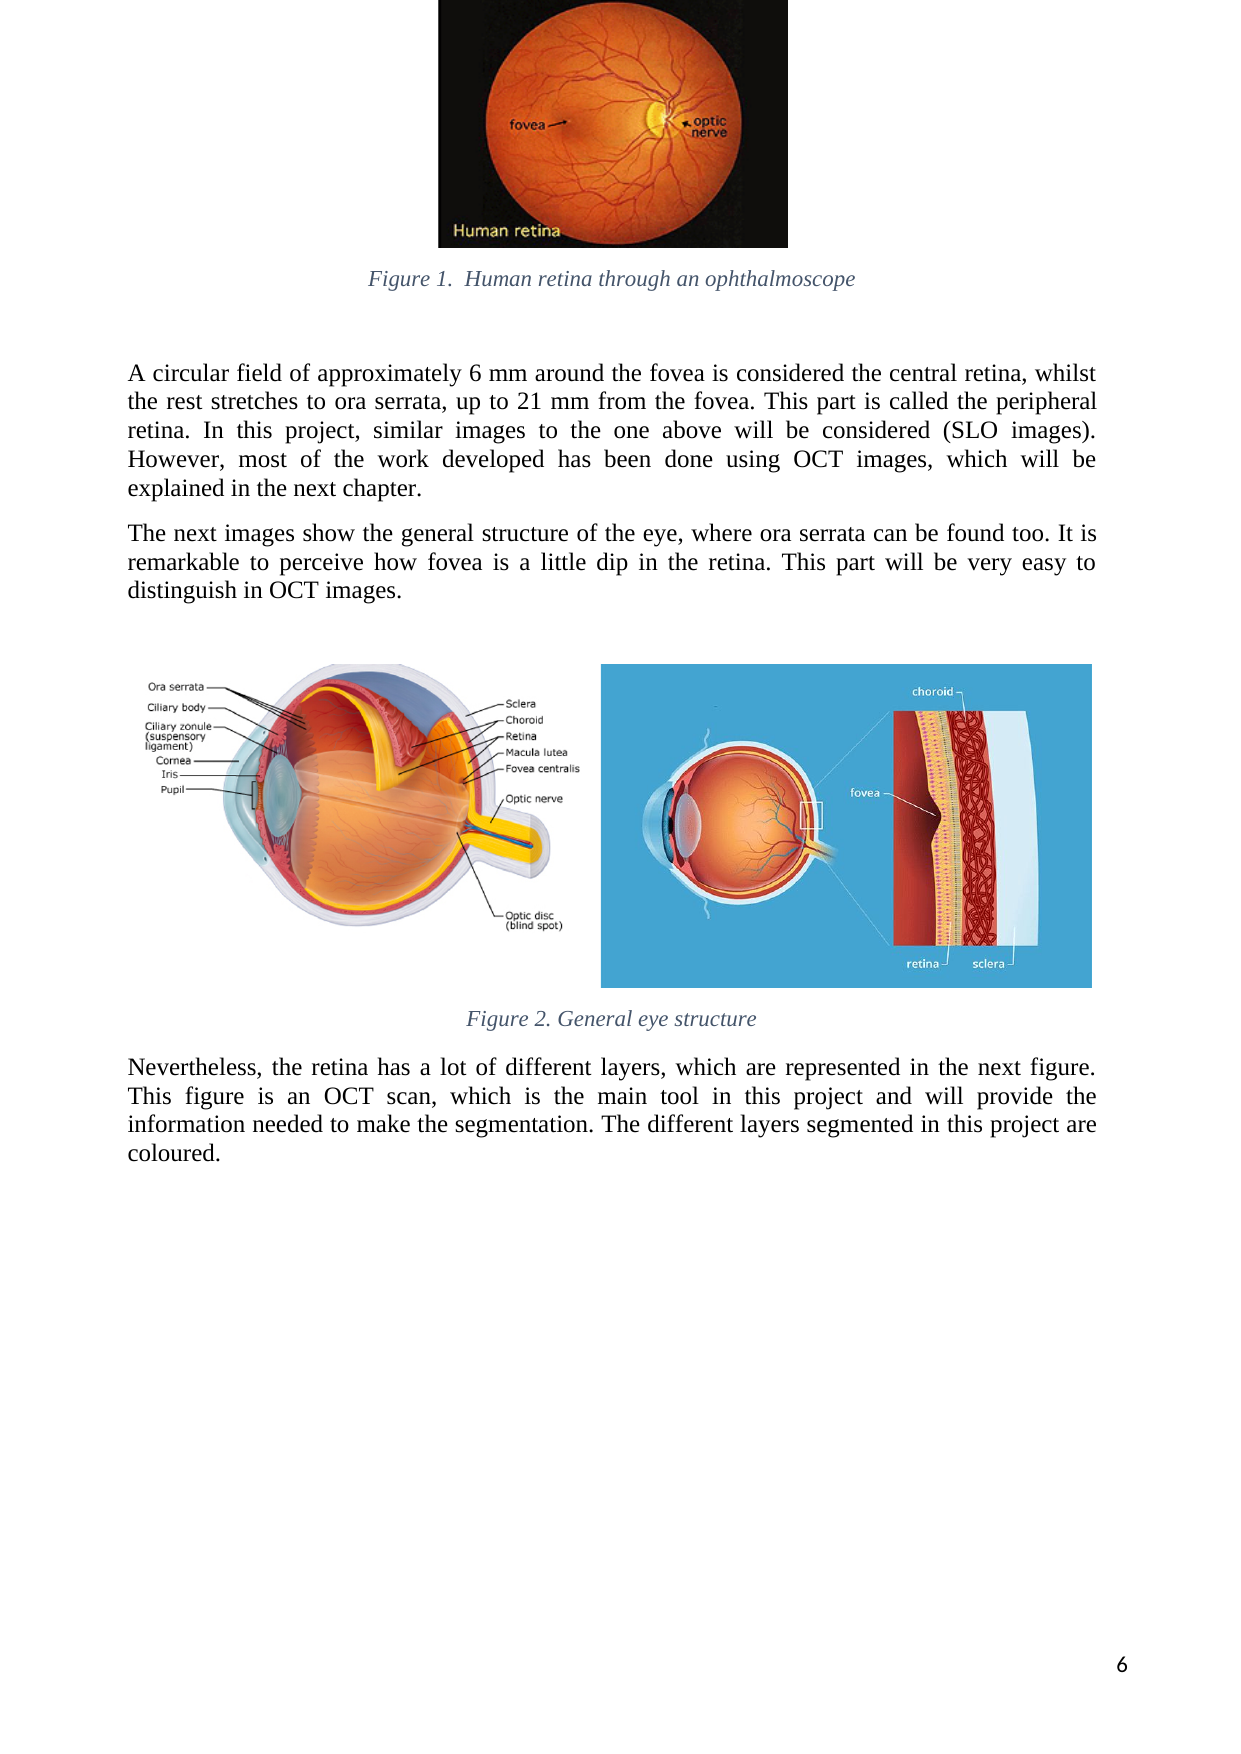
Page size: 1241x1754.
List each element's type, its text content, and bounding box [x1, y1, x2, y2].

text The next images show the general structure of the eye, where ora serrata can be found too. It is remarkable to perceive how fovea is a little dip in the retina. This part will be very easy to distinguish in OCT images. [127, 518, 1098, 604]
text Nevertheless, the retina has a lot of different layers, which are represented in the next figure. This figure is an OCT scan, which is the main tool in this project and will provide the information needed to make the segmentation. The different layers segmented in this project are coloured. [127, 1052, 1098, 1167]
text Figure 2. General eye structure [127, 1005, 1098, 1031]
text A circular field of approximately 6 mm around the fovea is considered the central retina, whilst the rest stretches to ora serrata, up to 21 mm from the fovea. This part is called the peripheral retina. In this project, similar images to the one above will be considered (SLO images). However, most of the work developed has been done using OCT images, which will be explained in the next chapter. [127, 358, 1098, 501]
text Figure 1. Human retina through an ophthalmoscope [127, 265, 1098, 291]
